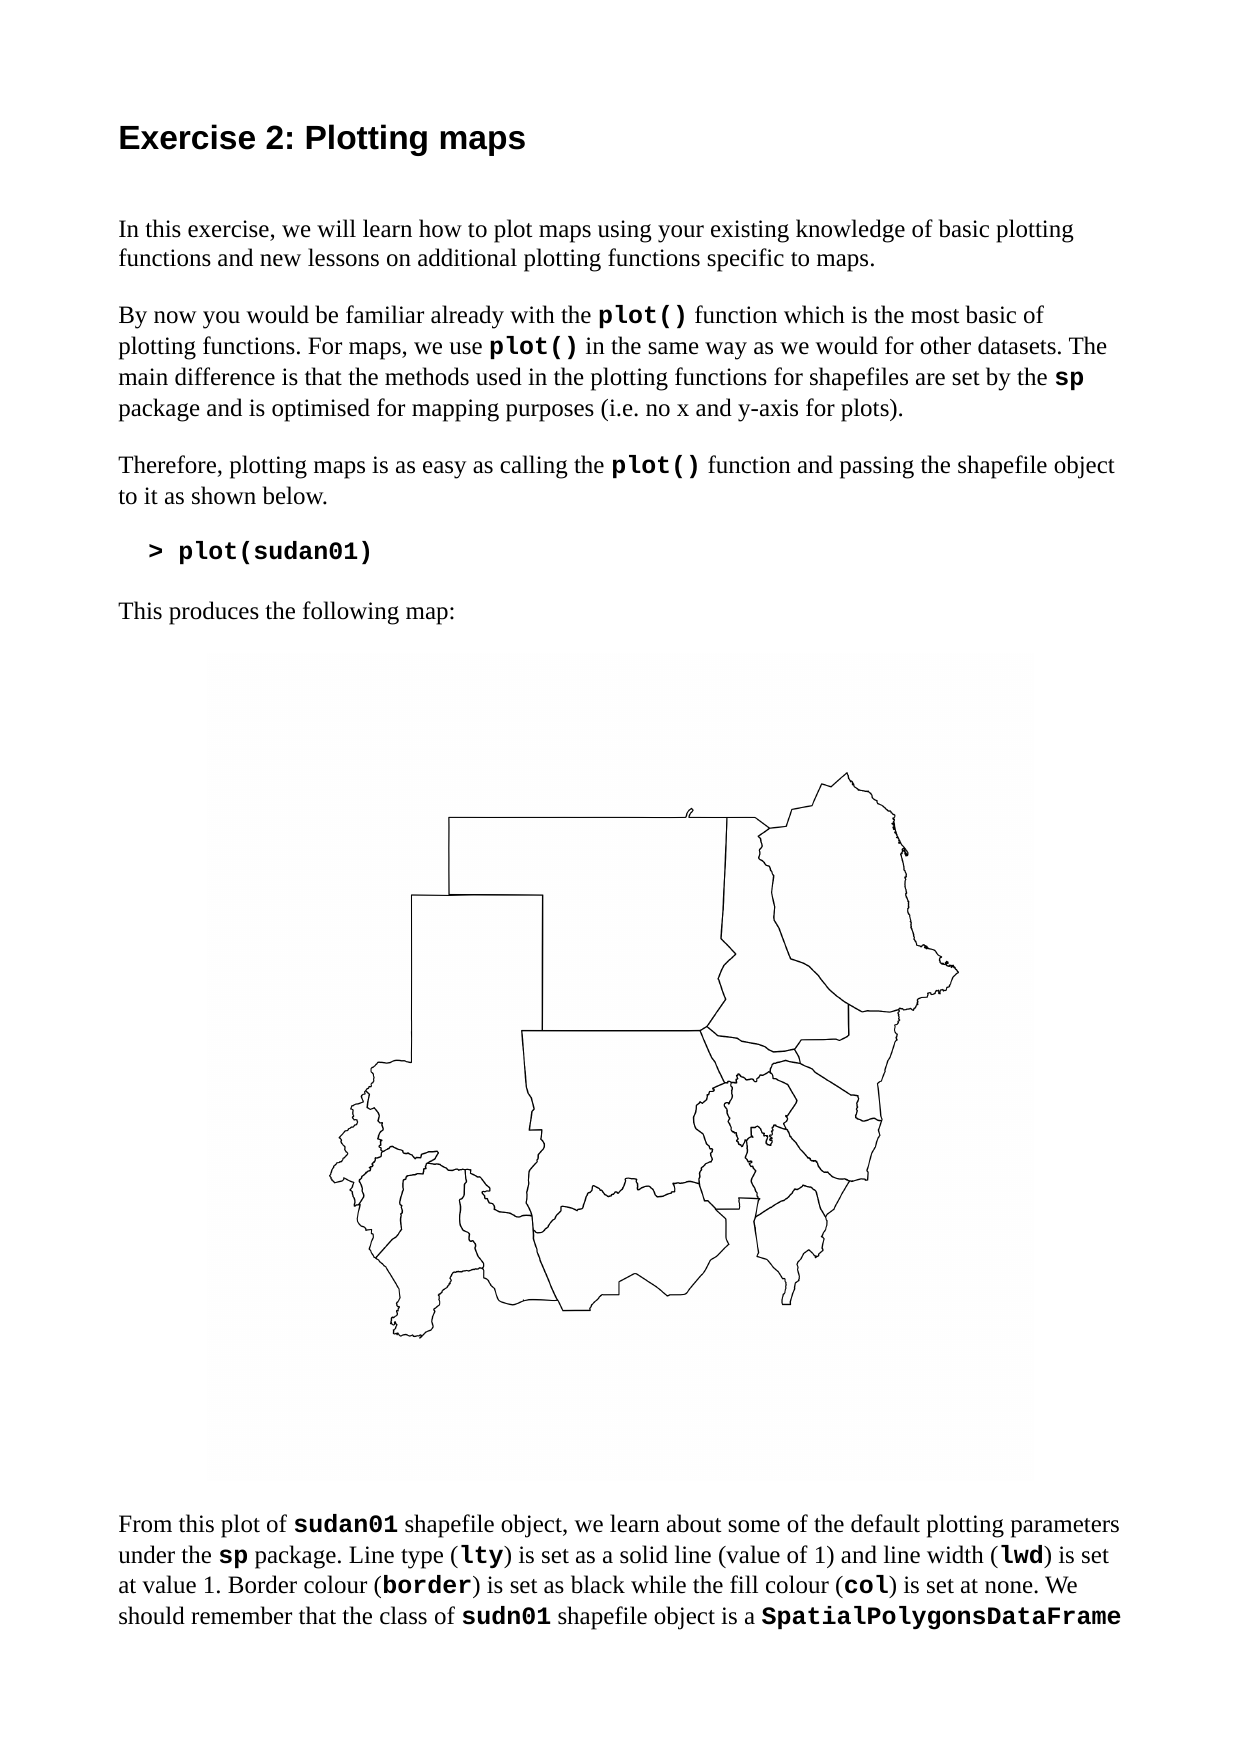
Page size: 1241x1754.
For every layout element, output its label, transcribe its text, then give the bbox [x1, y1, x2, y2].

picture [206, 653, 1034, 1481]
text > plot(sudan01) [118, 539, 1122, 567]
text In this exercise, we will learn how to plot maps using your existing knowledge of basic plotting functions and new lessons on additional plotting functions specific to maps. [118, 214, 1122, 272]
subtitle Exercise 2: Plotting maps [118, 118, 1122, 157]
text From this plot of sudan01 shapefile object, we learn about some of the default plotting parameters under the sp package. Line type (lty) is set as a solid line (value of 1) and line width (lwd) is set at value 1. Border colour (border) is set as black while the fill colour (col) is set at none. We should remember that the class of sudn01 shapefile object is a SpatialPolygonsDataFrame [118, 1509, 1122, 1632]
text This produces the following map: [118, 596, 1122, 625]
text By now you would be familiar already with the plot() function which is the most basic of plotting functions. For maps, we use plot() in the same way as we would for other datasets. The main difference is that the methods used in the plotting functions for shapefiles are set by the sp package and is optimised for mapping purposes (i.e. no x and y-axis for plots). [118, 301, 1122, 422]
text Therefore, plotting maps is as easy as calling the plot() function and passing the shapefile object to it as shown below. [118, 451, 1122, 510]
